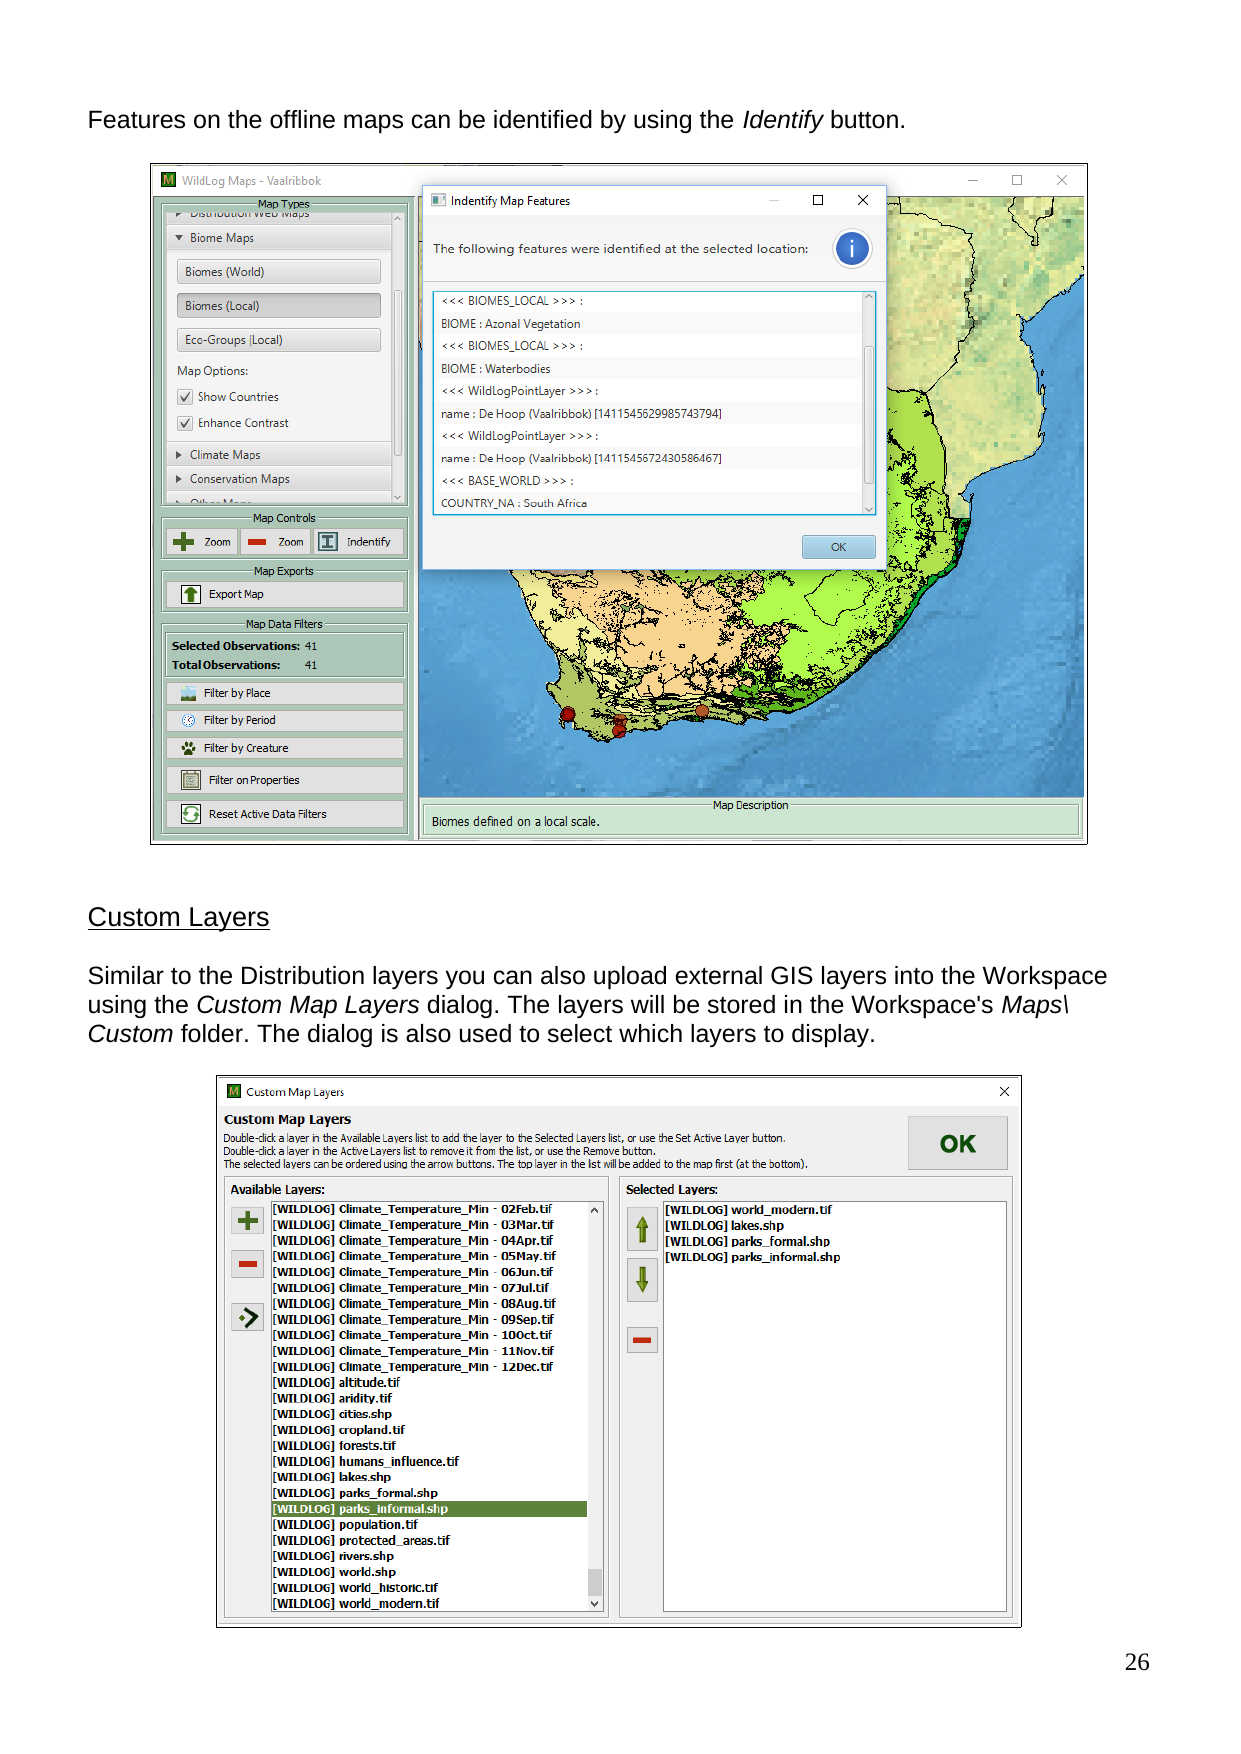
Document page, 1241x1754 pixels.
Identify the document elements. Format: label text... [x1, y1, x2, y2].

subtitle Custom Layers [87, 901, 1149, 933]
picture [152, 165, 1085, 841]
picture [218, 1077, 1019, 1624]
text Features on the offline maps can be identified by using the Identify button. [87, 105, 1149, 134]
text Similar to the Distribution layers you can also upload external GIS layers into the Workspace using the Custom Map Layers dialog. The layers will be stored in the Workspace's Maps\Custom folder. The dialog is also used to select which layers to display. [87, 961, 1149, 1048]
